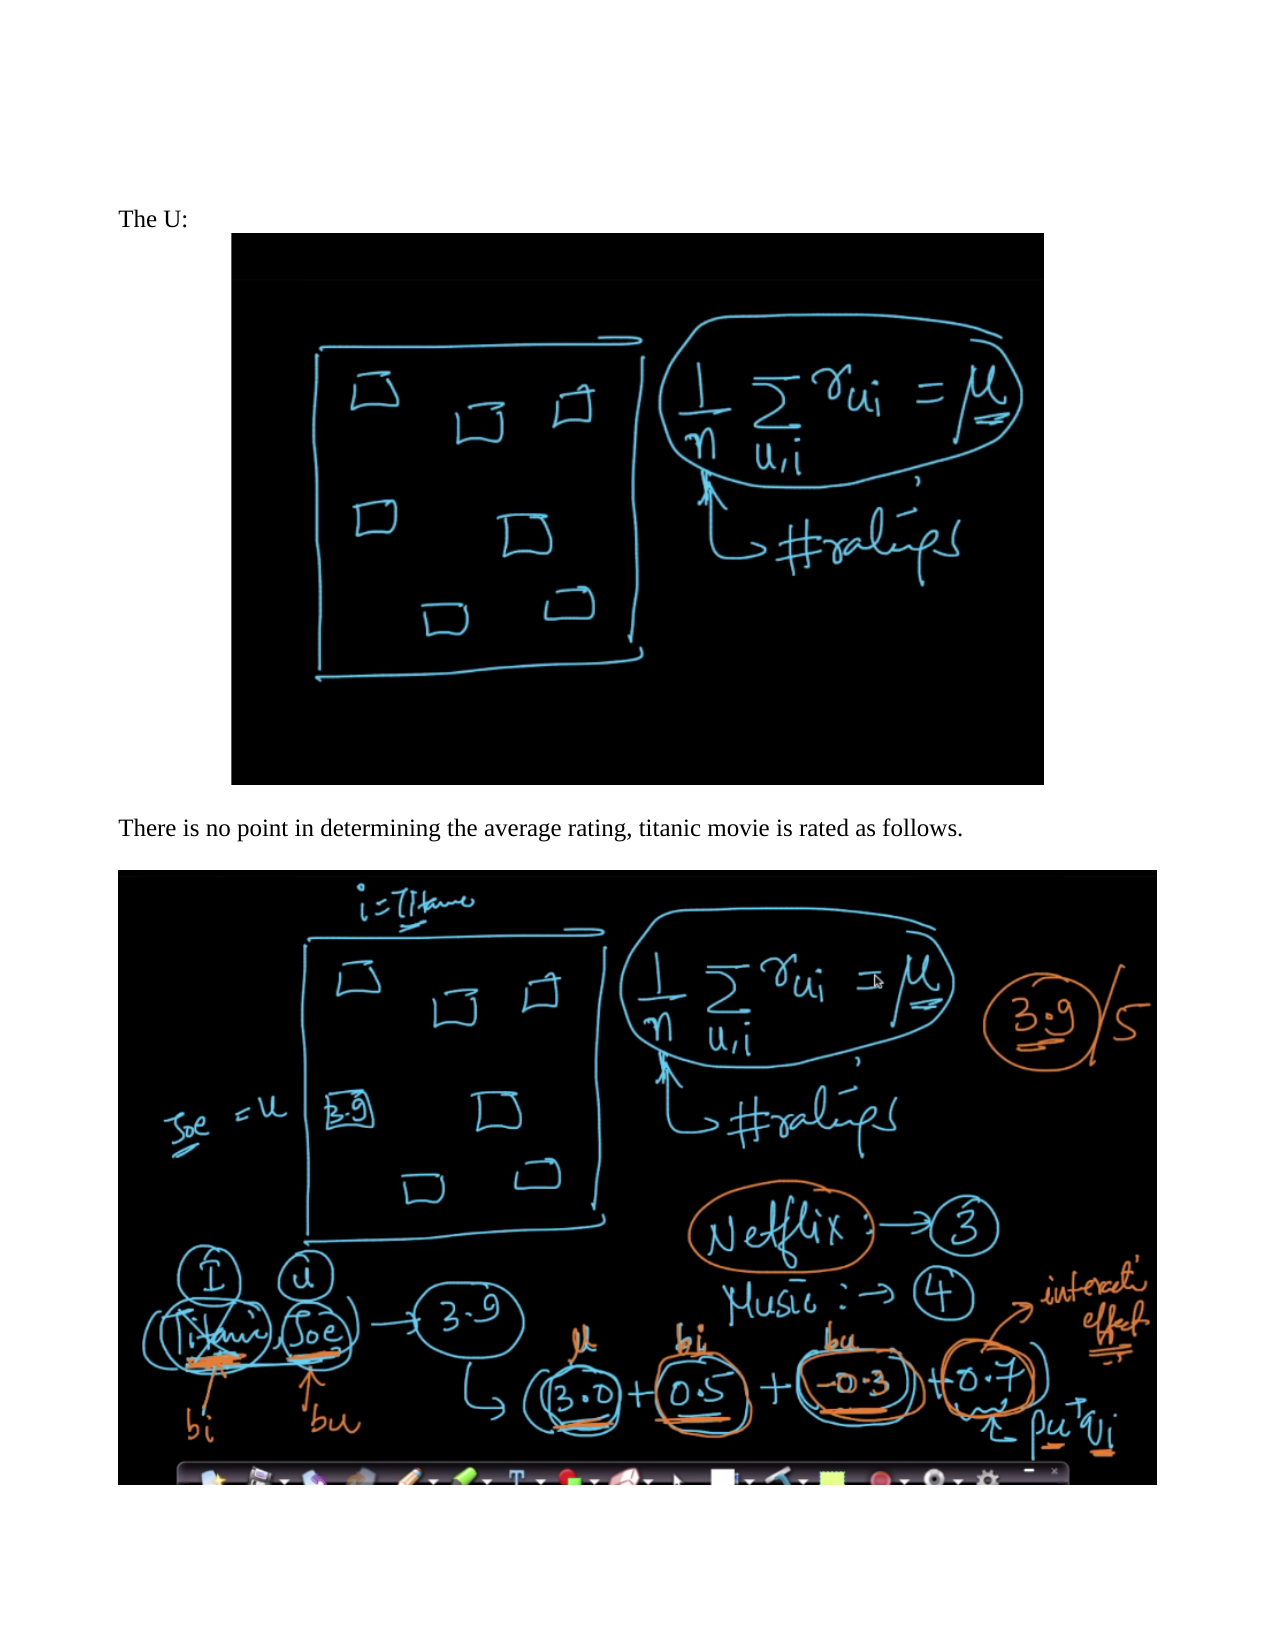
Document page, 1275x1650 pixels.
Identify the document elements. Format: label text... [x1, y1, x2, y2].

text The U: [118, 204, 1157, 233]
picture [231, 233, 1044, 785]
picture [118, 870, 1157, 1485]
text There is no point in determining the average rating, titanic movie is rated as follows. [118, 813, 1157, 842]
